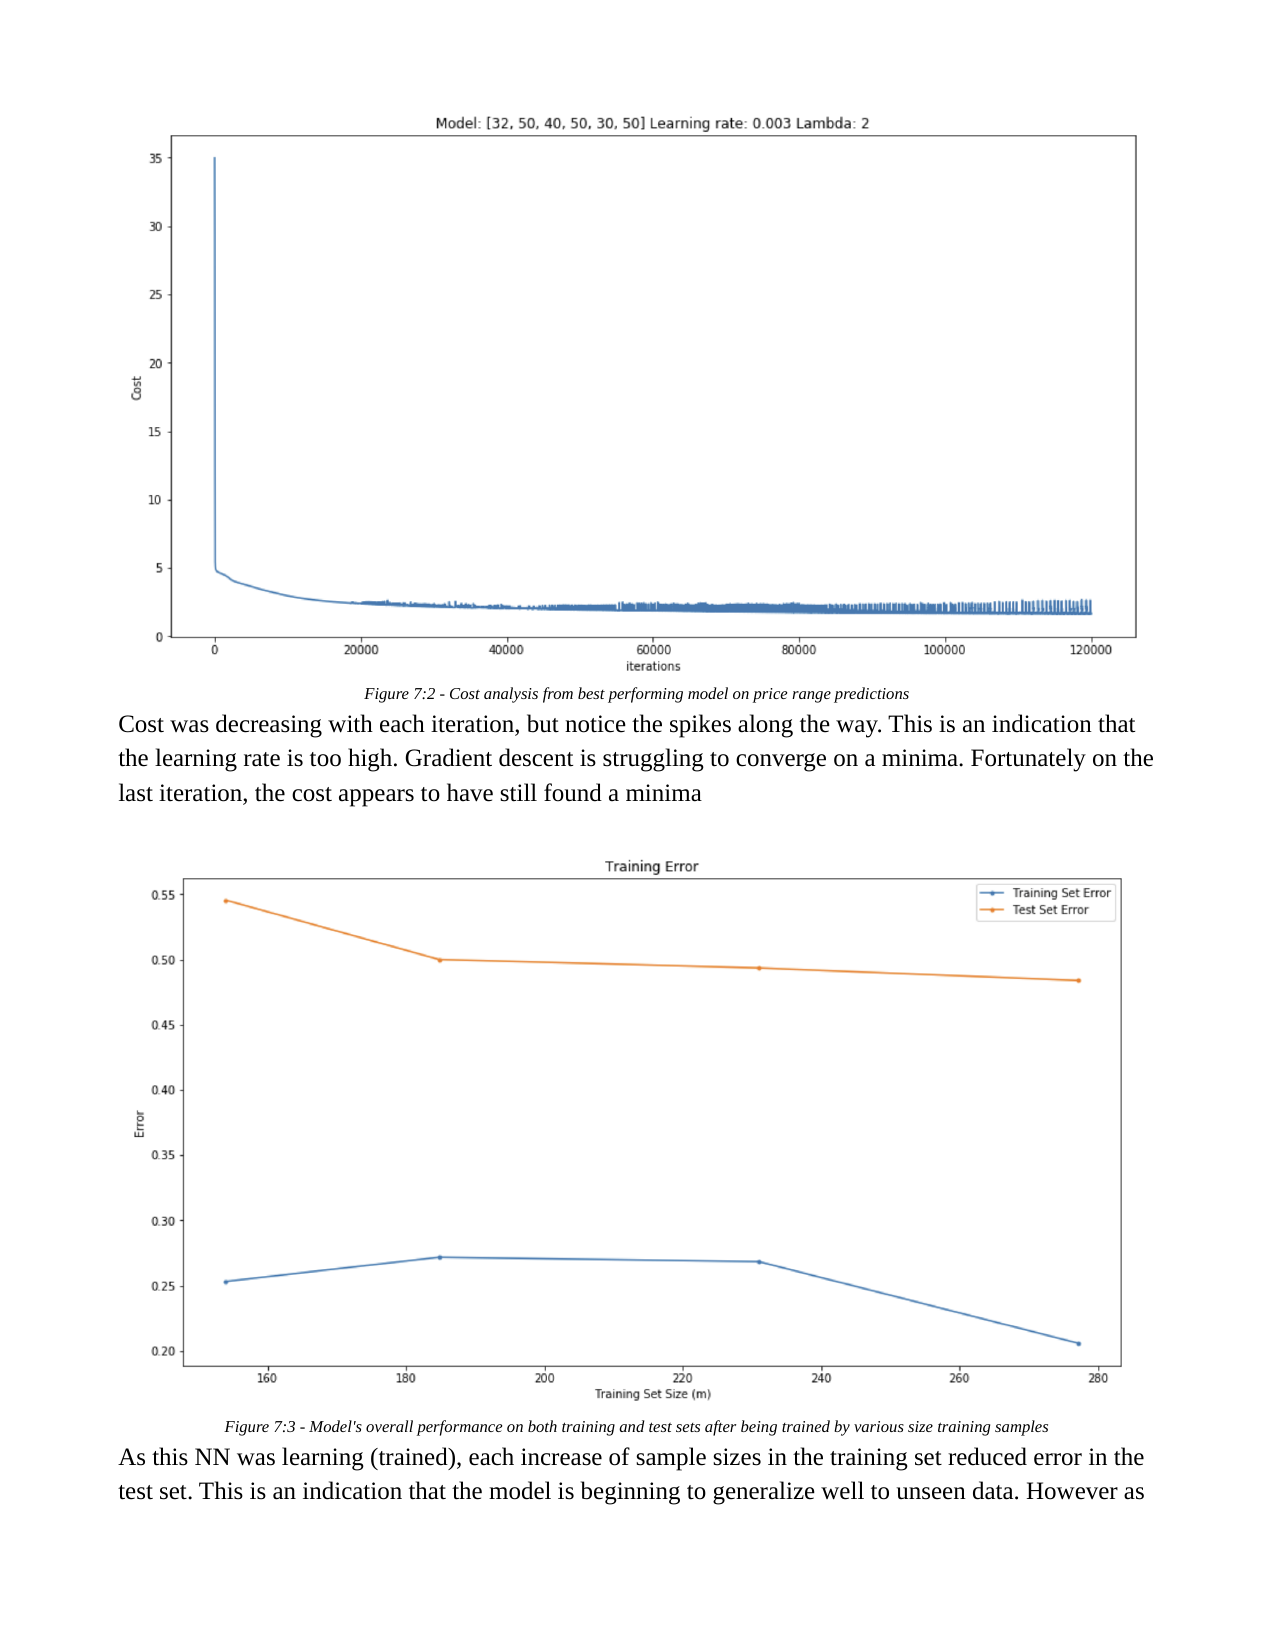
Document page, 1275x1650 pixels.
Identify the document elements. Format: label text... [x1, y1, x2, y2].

text [118, 827, 1157, 839]
picture [118, 102, 1157, 684]
text Figure 7:2 - Cost analysis from best performing model on price range predictions [118, 684, 1157, 703]
text [118, 90, 1157, 102]
text Figure 7:3 - Model's overall performance on both training and test sets after being trained by various size training samples [118, 1417, 1157, 1436]
picture [118, 839, 1157, 1417]
text As this NN was learning (trained), each increase of sample sizes in the training set reduced error in the test set. This is an indication that the model is beginning to generalize well to unseen data. However as [118, 1436, 1157, 1505]
text Cost was decreasing with each iteration, but notice the spikes along the way. This is an indication that the learning rate is too high. Gradient descent is struggling to converge on a minima. Fortunately on the last iteration, the cost appears to have still found a minima [118, 703, 1157, 806]
